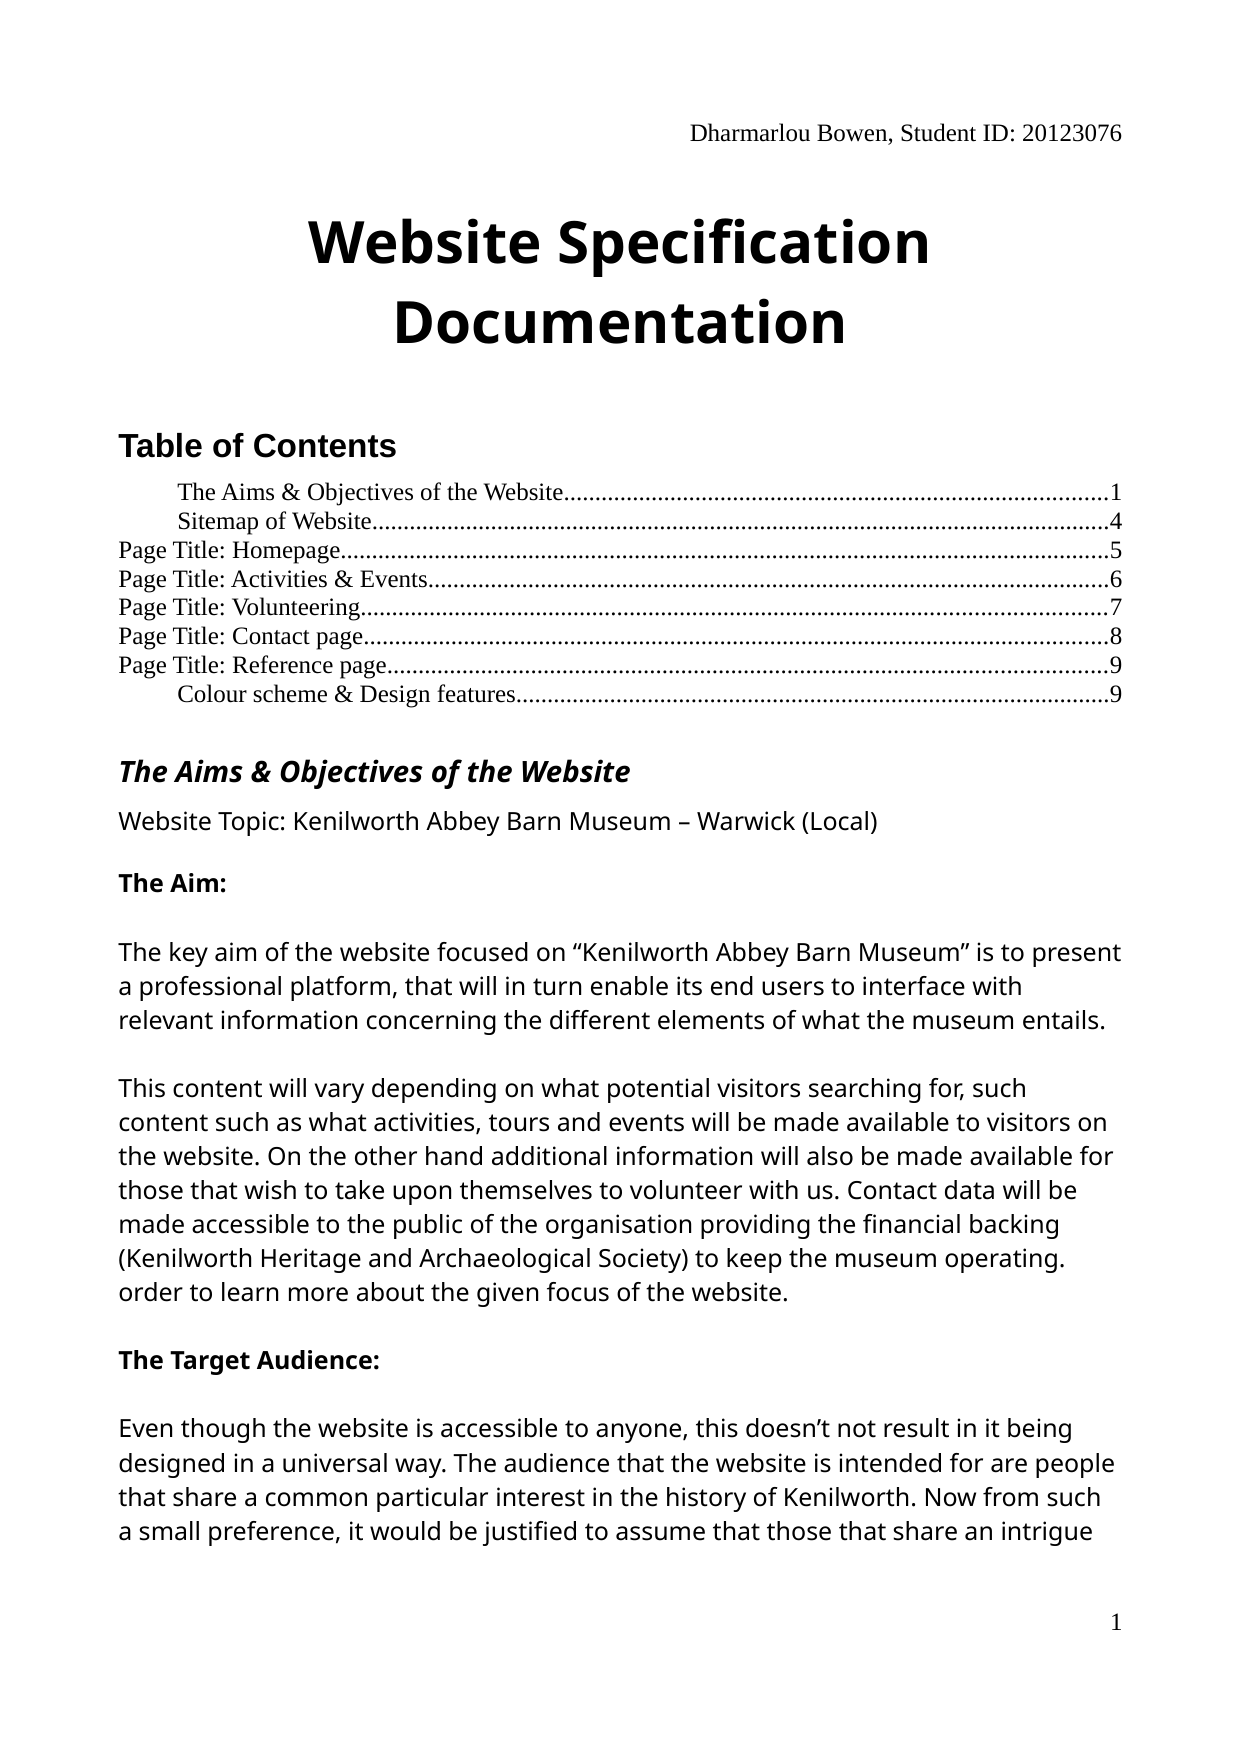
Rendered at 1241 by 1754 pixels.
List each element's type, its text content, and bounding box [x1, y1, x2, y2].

text The Aim: [118, 866, 1122, 900]
text The Target Audience: [118, 1343, 1122, 1377]
text The key aim of the website focused on “Kenilworth Abbey Barn Museum” is to present a professional platform, that will in turn enable its end users to interface with relevant information concerning the different elements of what the museum entails. [118, 934, 1122, 1036]
subtitle Table of Contents [118, 427, 1122, 465]
text Page Title: Contact page 8 [118, 621, 1122, 650]
text Page Title: Homepage 5 [118, 535, 1122, 564]
text Website Topic: Kenilworth Abbey Barn Museum – Warwick (Local) [118, 803, 1122, 837]
text This content will vary depending on what potential visitors searching for, such content such as what activities, tours and events will be made available to visitors on the website. On the other hand additional information will also be made available for those that wish to take upon themselves to volunteer with us. Contact data will be made accessible to the public of the organisation providing the financial backing (Kenilworth Heritage and Archaeological Society) to keep the museum operating. order to learn more about the given focus of the website. [118, 1071, 1122, 1309]
text Colour scheme & Design features 9 [177, 679, 1122, 707]
text Sitemap of Website 4 [177, 506, 1122, 535]
text Even though the website is accessible to anyone, this doesn’t not result in it being designed in a universal way. The audience that the website is intended for are people that share a common particular interest in the history of Kenilworth. Now from such a small preference, it would be justified to assume that those that share an intrigue [118, 1411, 1122, 1547]
subtitle The Aims & Objectives of the Website [118, 751, 1122, 791]
title Website Specification Documentation [118, 201, 1122, 360]
text Page Title: Reference page 9 [118, 650, 1122, 679]
text The Aims & Objectives of the Website 1 [177, 477, 1122, 506]
text Page Title: Activities & Events 6 [118, 564, 1122, 592]
text Page Title: Volunteering 7 [118, 592, 1122, 621]
